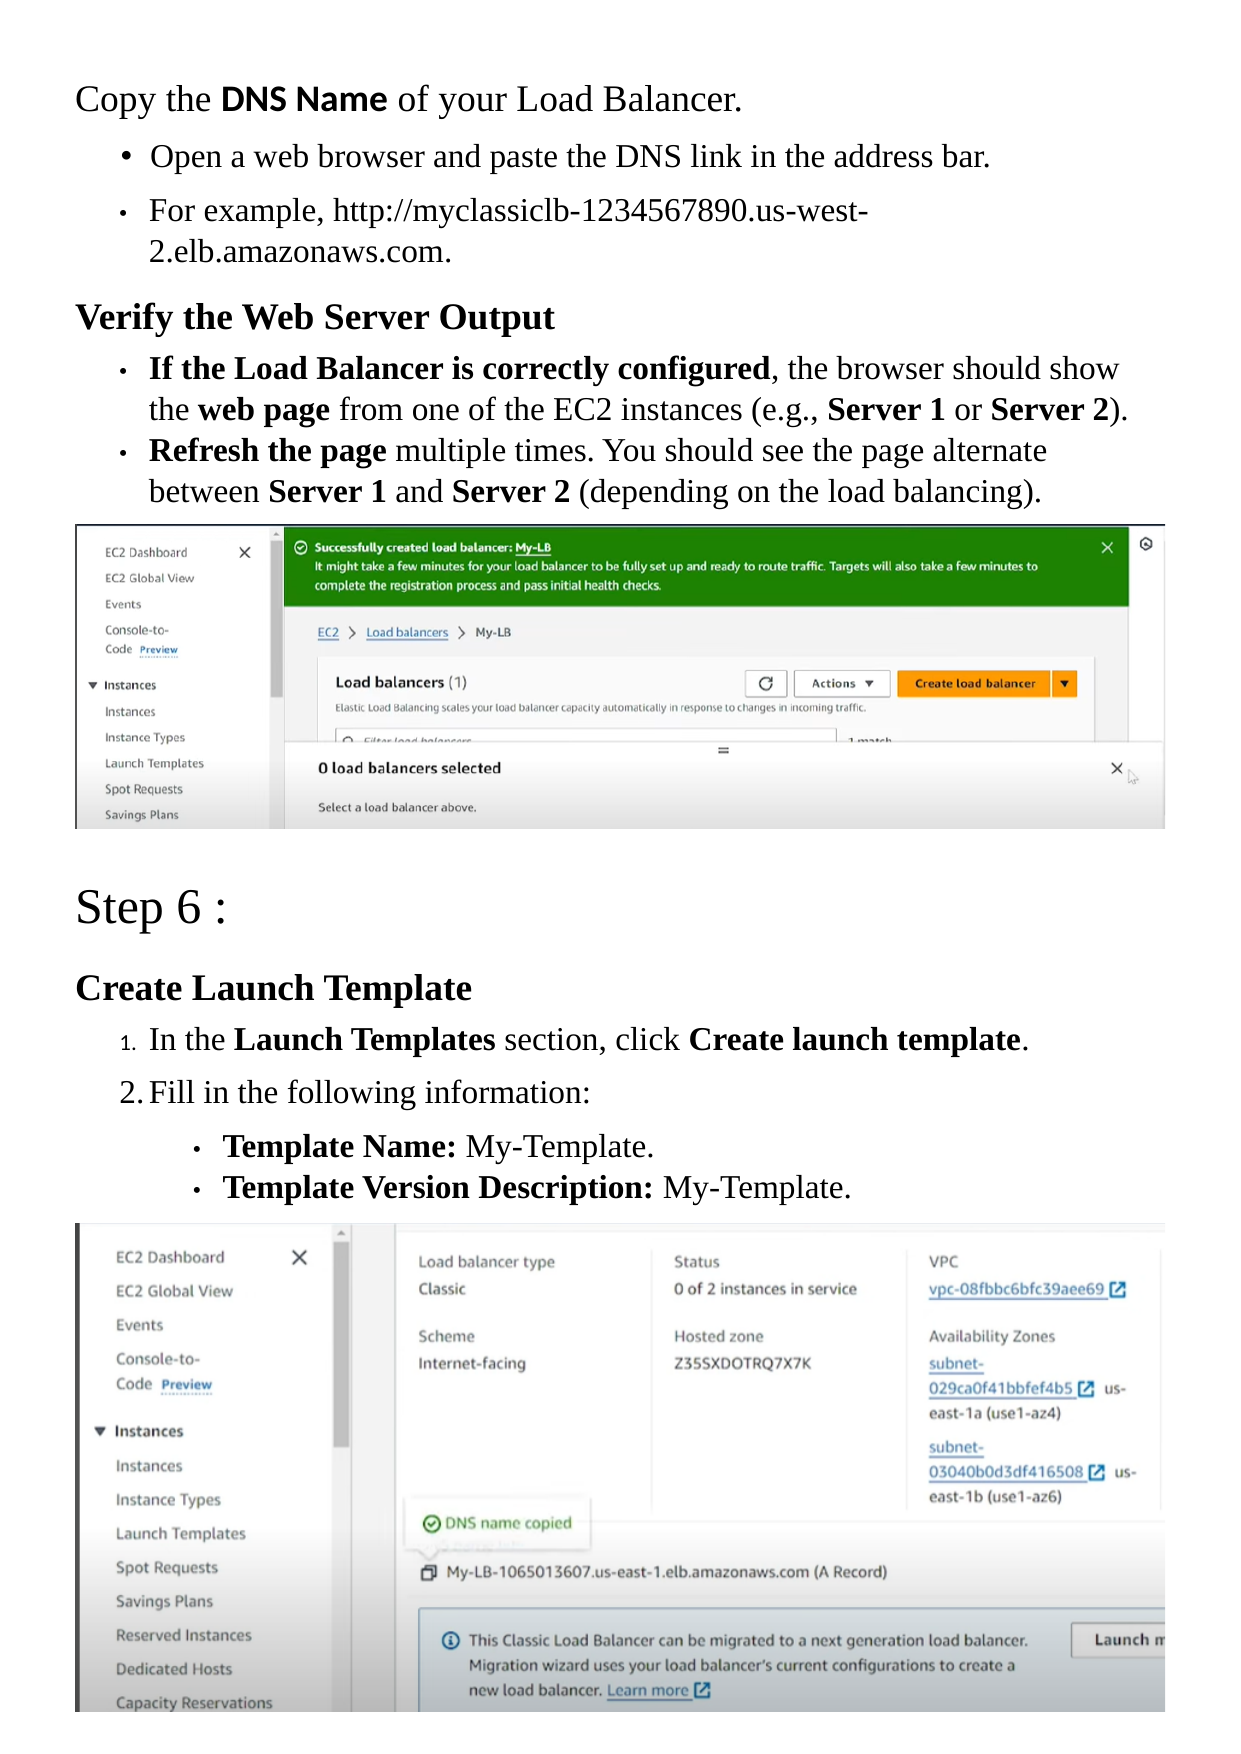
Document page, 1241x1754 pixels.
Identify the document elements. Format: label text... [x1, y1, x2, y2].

list In the Launch Templates section, click Create launch template. [119, 1019, 1165, 1057]
list Refresh the page multiple times. You should see the page alternate between Server 1 and Server 2 (depending on the load balancing). [119, 430, 1165, 509]
text Copy the DNS Name of your Load Balancer. [75, 75, 1165, 121]
list Open a web browser and paste the DNS link in the address bar. [121, 136, 1165, 175]
list Template Version Description: My-Template. [193, 1167, 1165, 1205]
text Step 6 : [75, 877, 1165, 934]
list If the Load Balancer is correctly configured, the browser should show the web page from one of the EC2 instances (e.g., Server 1 or Server 2). [119, 348, 1165, 427]
subtitle Verify the Web Server Output [75, 295, 1165, 338]
list For example, http://myclassiclb-1234567890.us-west-2.elb.amazonaws.com. [119, 190, 1165, 269]
list Fill in the following information: [119, 1072, 1165, 1111]
subtitle Create Launch Template [75, 966, 1165, 1009]
list Template Name: My-Template. [193, 1126, 1165, 1164]
